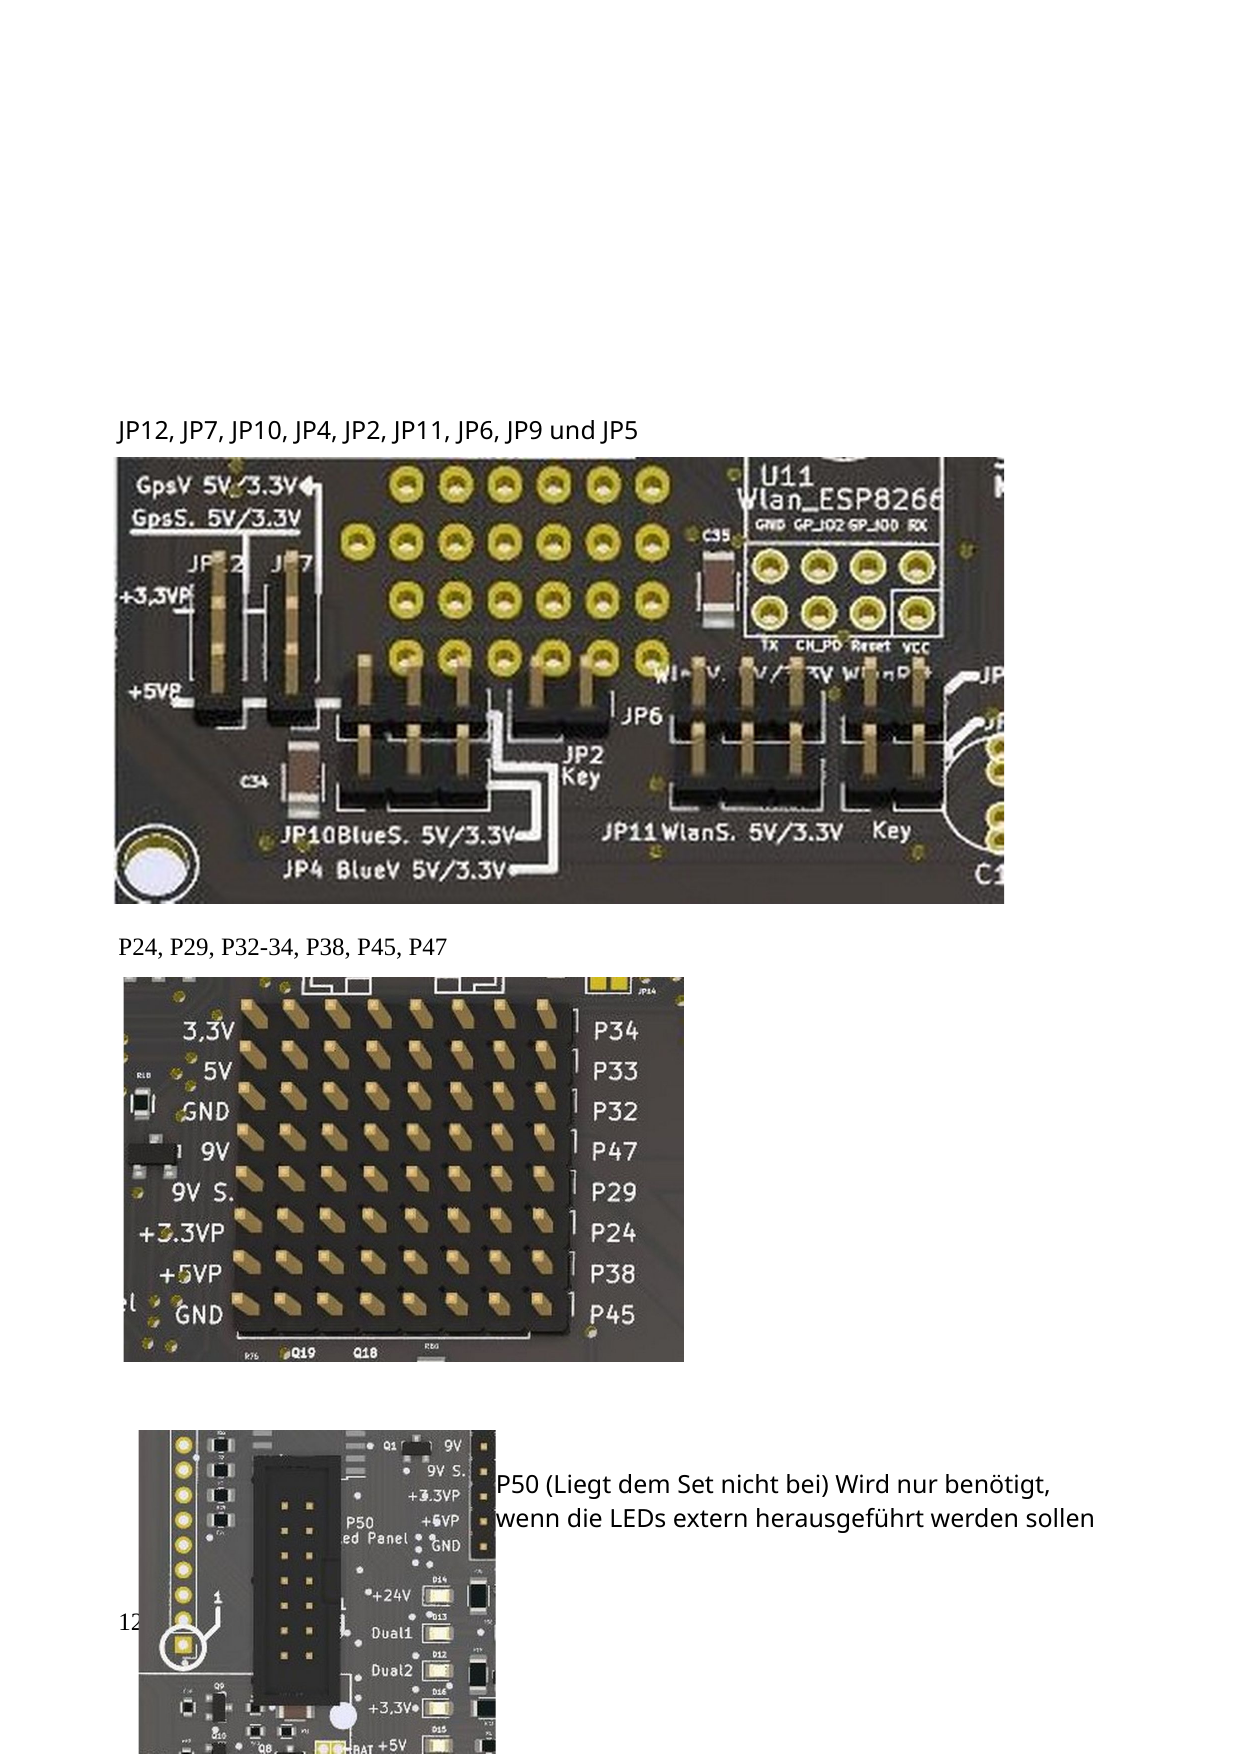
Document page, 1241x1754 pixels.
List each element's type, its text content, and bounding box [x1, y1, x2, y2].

picture [138, 1430, 496, 1754]
text JP12, JP7, JP10, JP4, JP2, JP11, JP6, JP9 und JP5 [118, 414, 1122, 445]
picture [113, 457, 1005, 904]
text P50 (Liegt dem Set nicht bei) Wird nur benötigt, wenn die LEDs extern herausgeführt werden sollen [496, 1466, 1122, 1534]
text P24, P29, P32-34, P38, P45, P47 [118, 932, 1122, 989]
picture [123, 977, 684, 1362]
